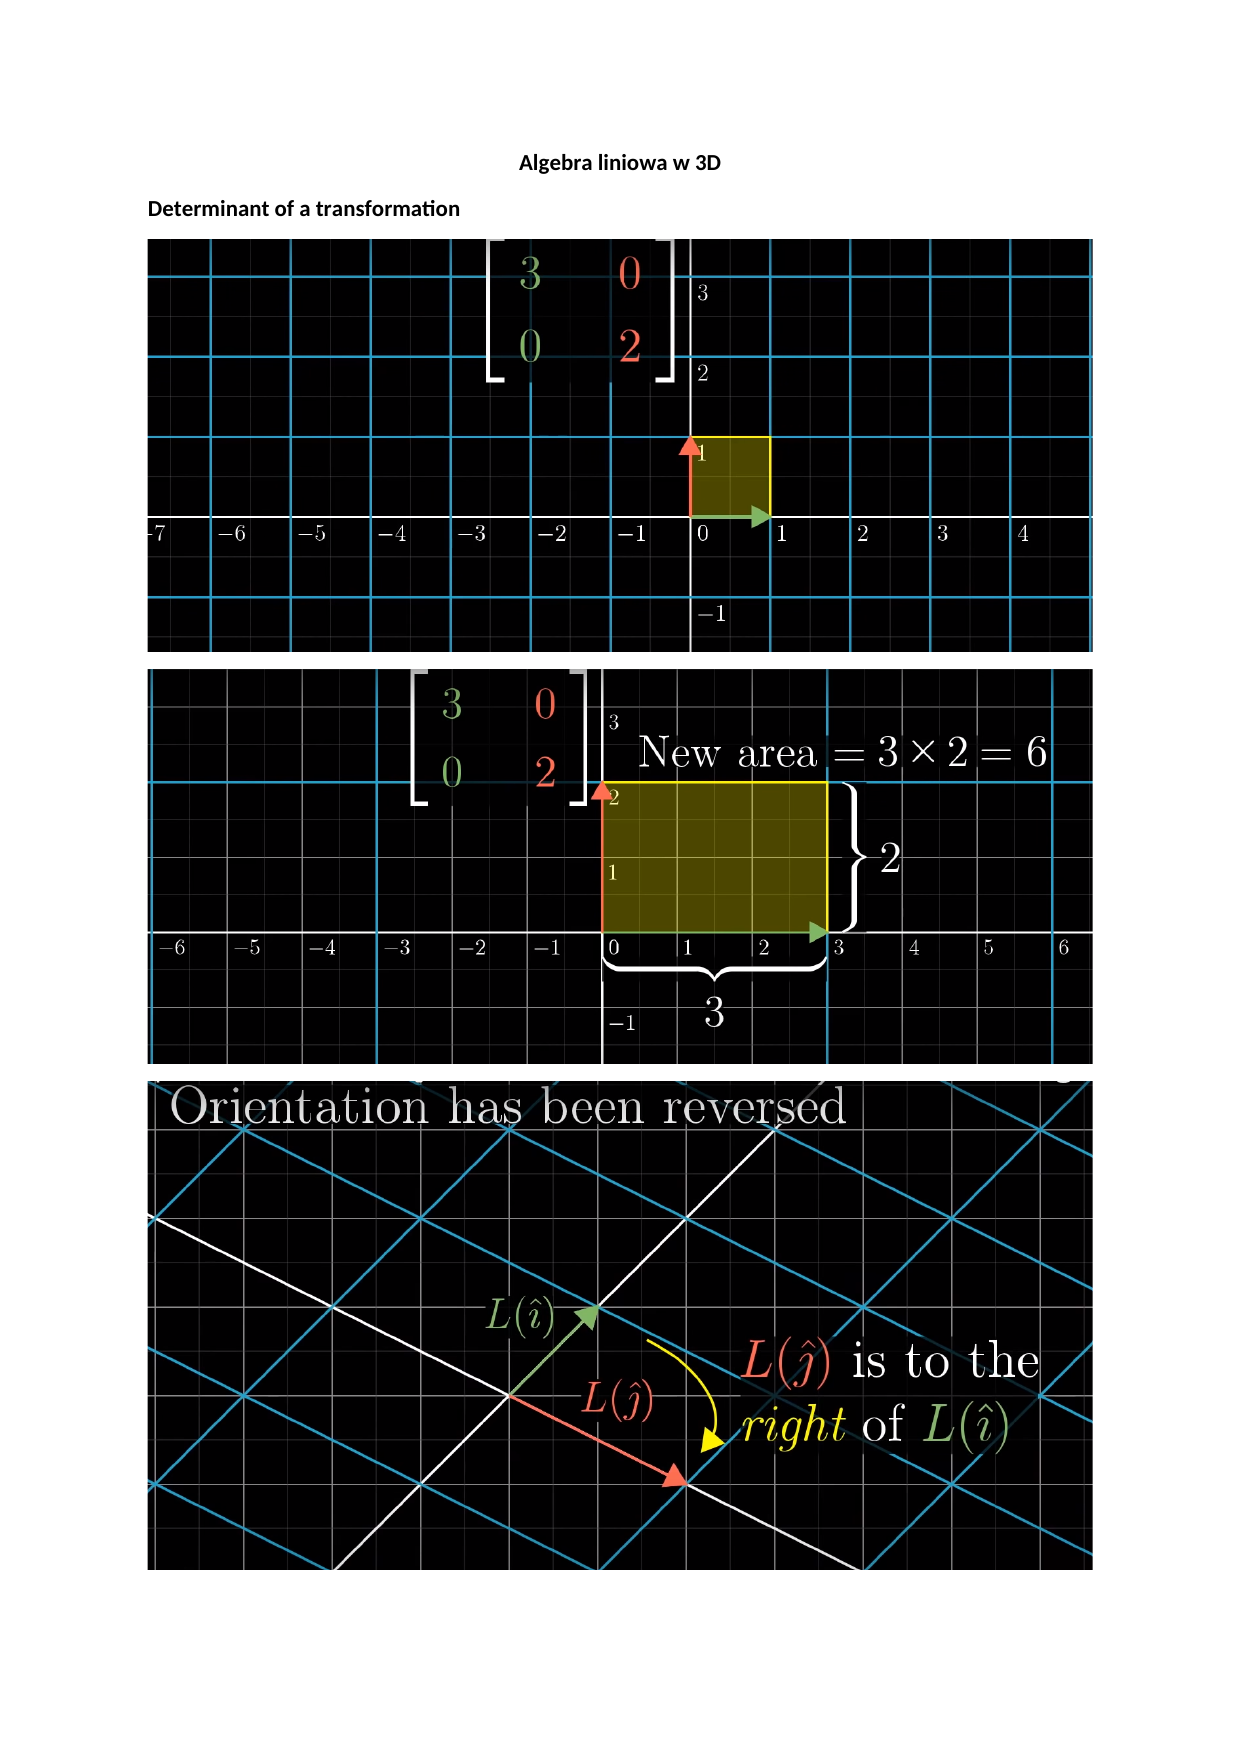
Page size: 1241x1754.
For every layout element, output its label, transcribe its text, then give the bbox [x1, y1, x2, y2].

text Algebra liniowa w 3D [148, 148, 1093, 176]
text Determinant of a transformation [148, 194, 1093, 222]
